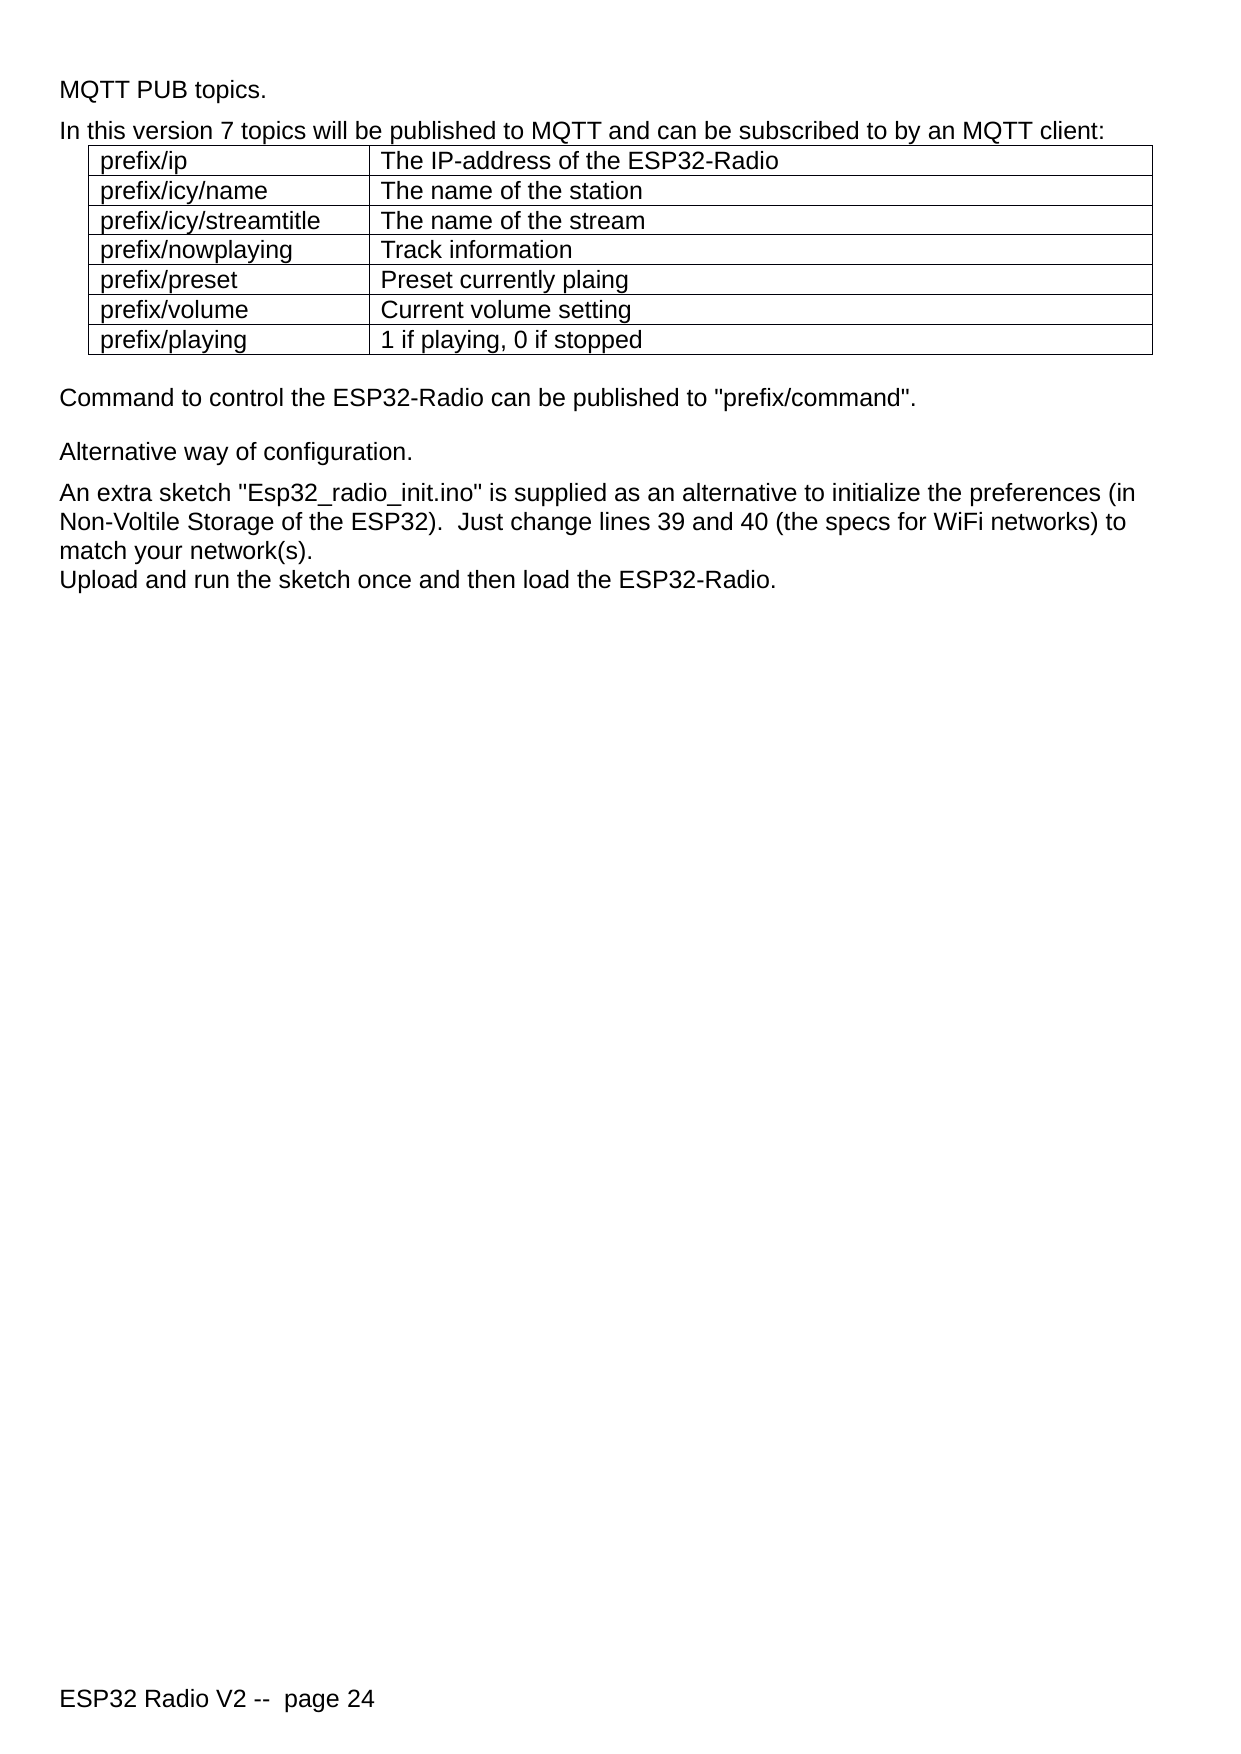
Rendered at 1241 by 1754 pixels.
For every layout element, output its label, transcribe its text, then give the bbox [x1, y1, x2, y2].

table_cell prefix/preset [89, 265, 369, 294]
table_cell prefix/icy/streamtitle [89, 206, 369, 234]
text Command to control the ESP32-Radio can be published to "prefix/command". [59, 383, 1181, 412]
text In this version 7 topics will be published to MQTT and can be subscribed to by an MQTT client: [59, 116, 1181, 145]
table_cell prefix/volume [89, 295, 369, 324]
table_cell The name of the station [370, 176, 1152, 204]
table_cell prefix/nowplaying [89, 235, 369, 264]
table_cell Preset currently plaing [370, 265, 1152, 294]
text Upload and run the sketch once and then load the ESP32-Radio. [59, 564, 1181, 593]
table_cell Current volume setting [370, 295, 1152, 324]
subtitle MQTT PUB topics. [59, 75, 1181, 104]
table_cell prefix/playing [89, 325, 369, 353]
text An extra sketch "Esp32_radio_init.ino" is supplied as an alternative to initialize the preferences (in Non-Voltile Storage of the ESP32). Just change lines 39 and 40 (the specs for WiFi networks) to match your network(s). [59, 478, 1181, 564]
table_cell Track information [370, 235, 1152, 264]
subtitle Alternative way of configuration. [59, 437, 1181, 466]
table_cell The name of the stream [370, 206, 1152, 234]
table_cell prefix/icy/name [89, 176, 369, 204]
table_header The IP-address of the ESP32-Radio [370, 146, 1152, 175]
table_cell 1 if playing, 0 if stopped [370, 325, 1152, 353]
table_header prefix/ip [89, 146, 369, 175]
